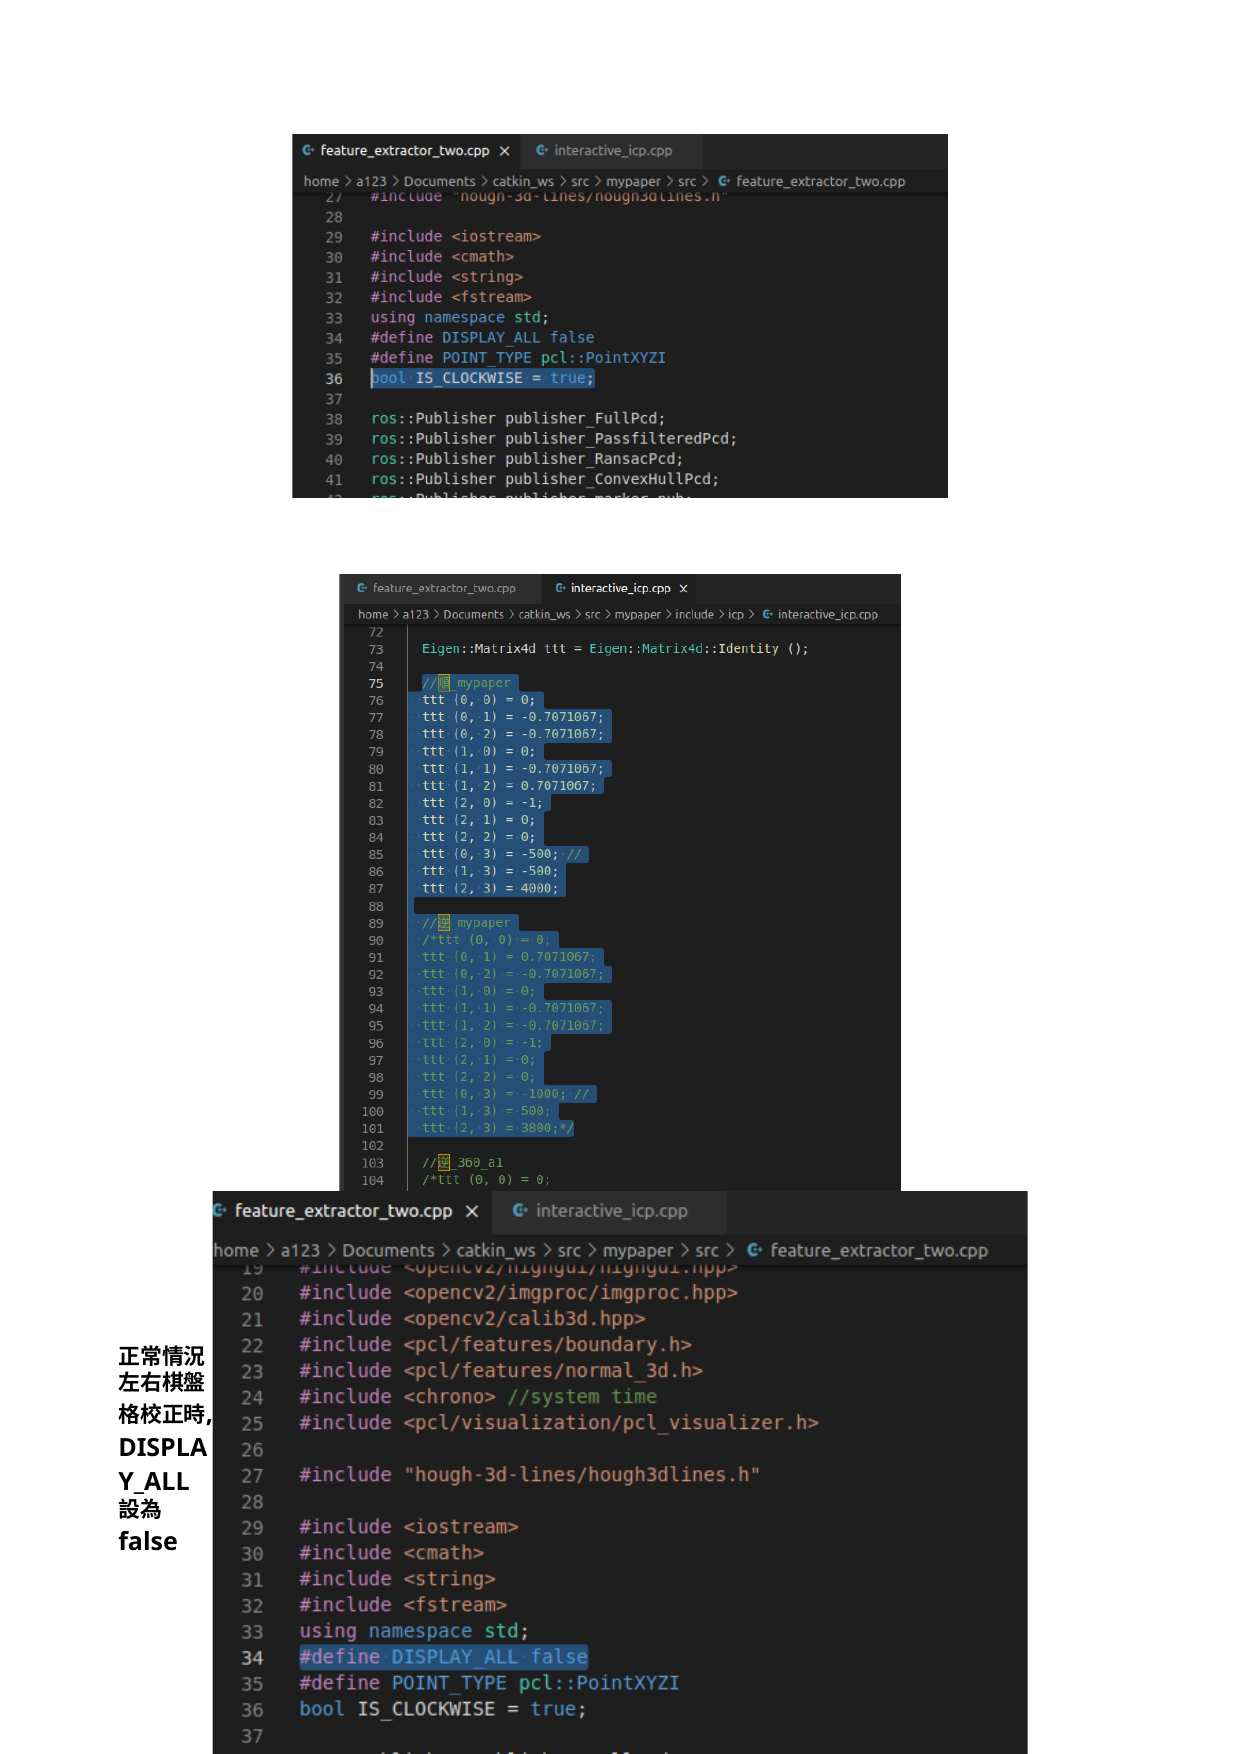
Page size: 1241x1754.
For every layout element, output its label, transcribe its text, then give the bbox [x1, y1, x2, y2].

picture [212, 574, 1028, 1754]
picture [292, 134, 948, 498]
text [1028, 1344, 1122, 1557]
text 正常情況左右棋盤格校正時,DISPLAY_ALL 設為 false [118, 1344, 212, 1557]
